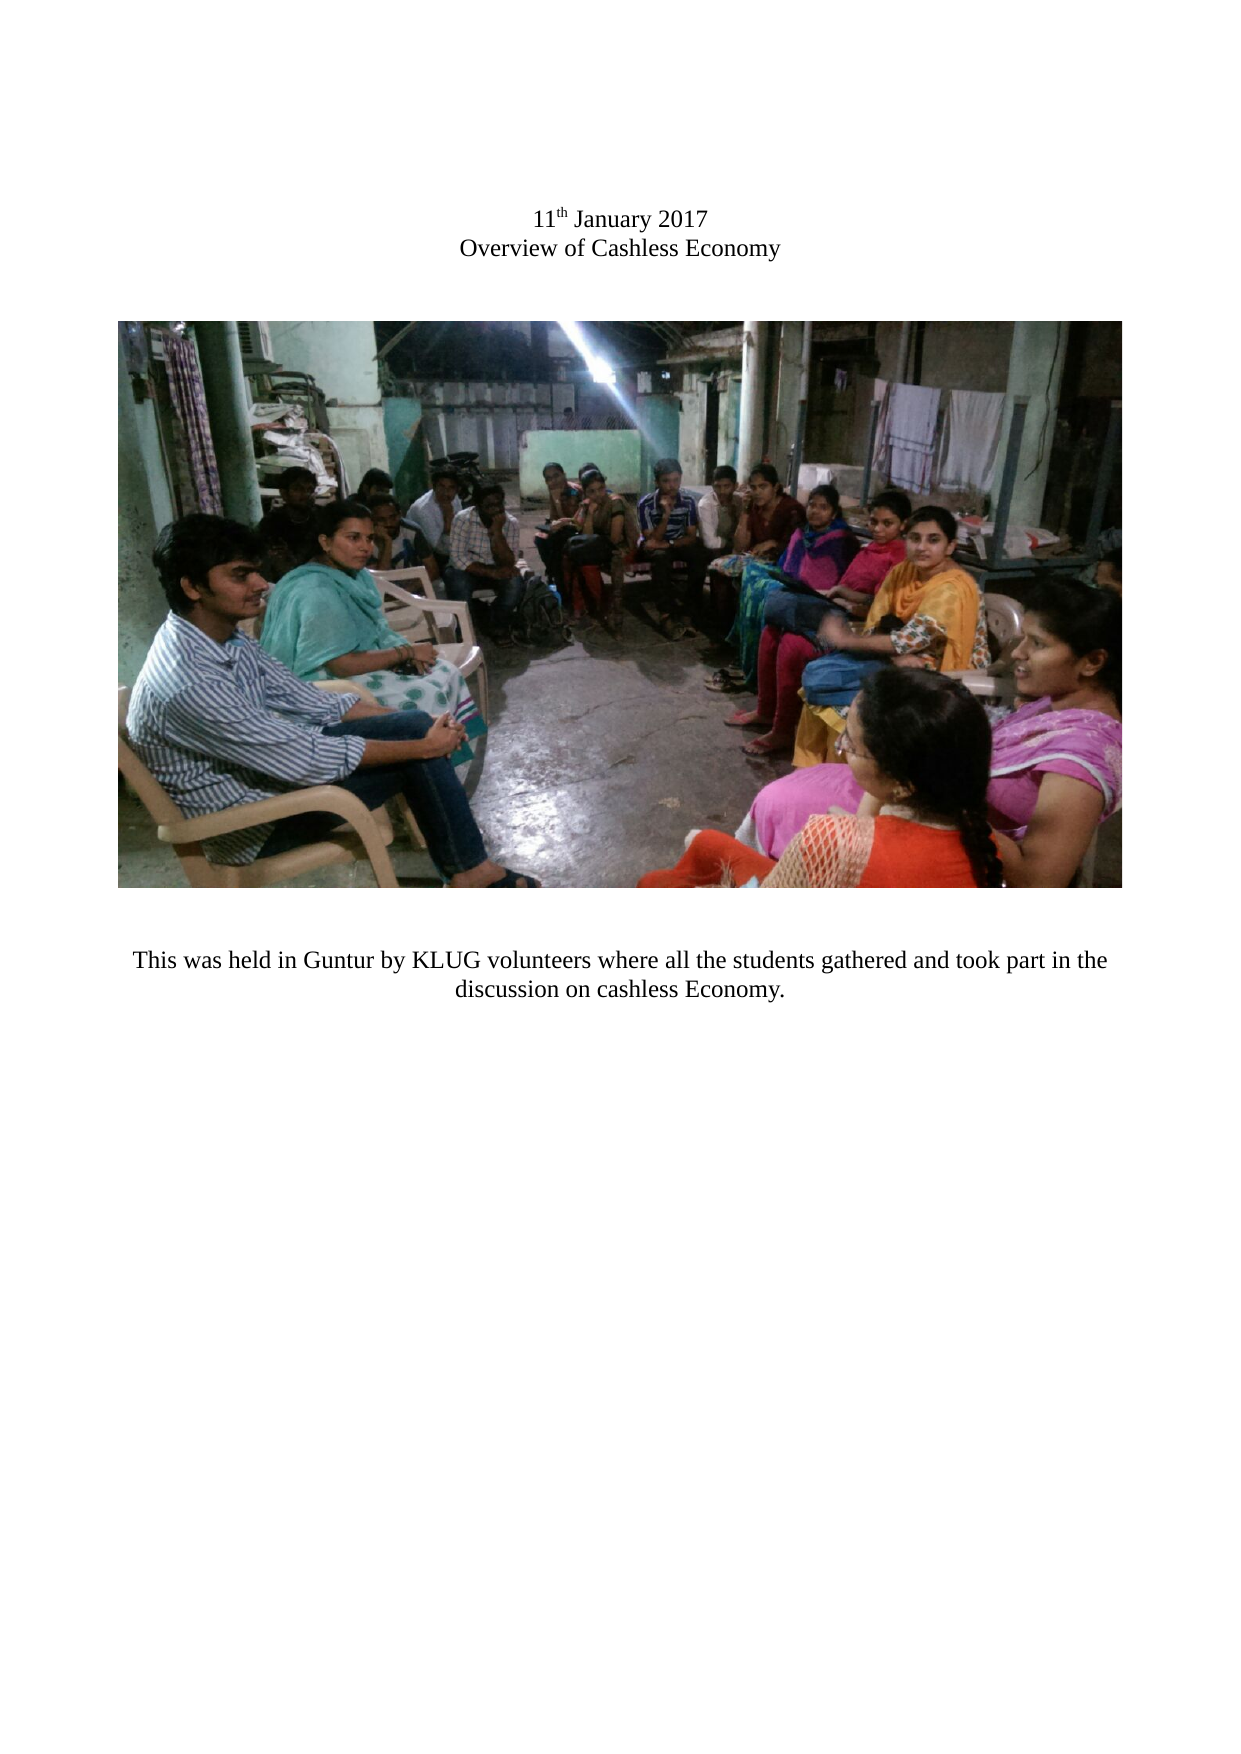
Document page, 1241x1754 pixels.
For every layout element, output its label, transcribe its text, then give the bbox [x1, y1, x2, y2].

text 11th January 2017 [118, 204, 1122, 233]
picture [118, 321, 1123, 888]
text This was held in Guntur by KLUG volunteers where all the students gathered and took part in the discussion on cashless Economy. [118, 945, 1122, 1003]
text Overview of Cashless Economy [118, 233, 1122, 262]
